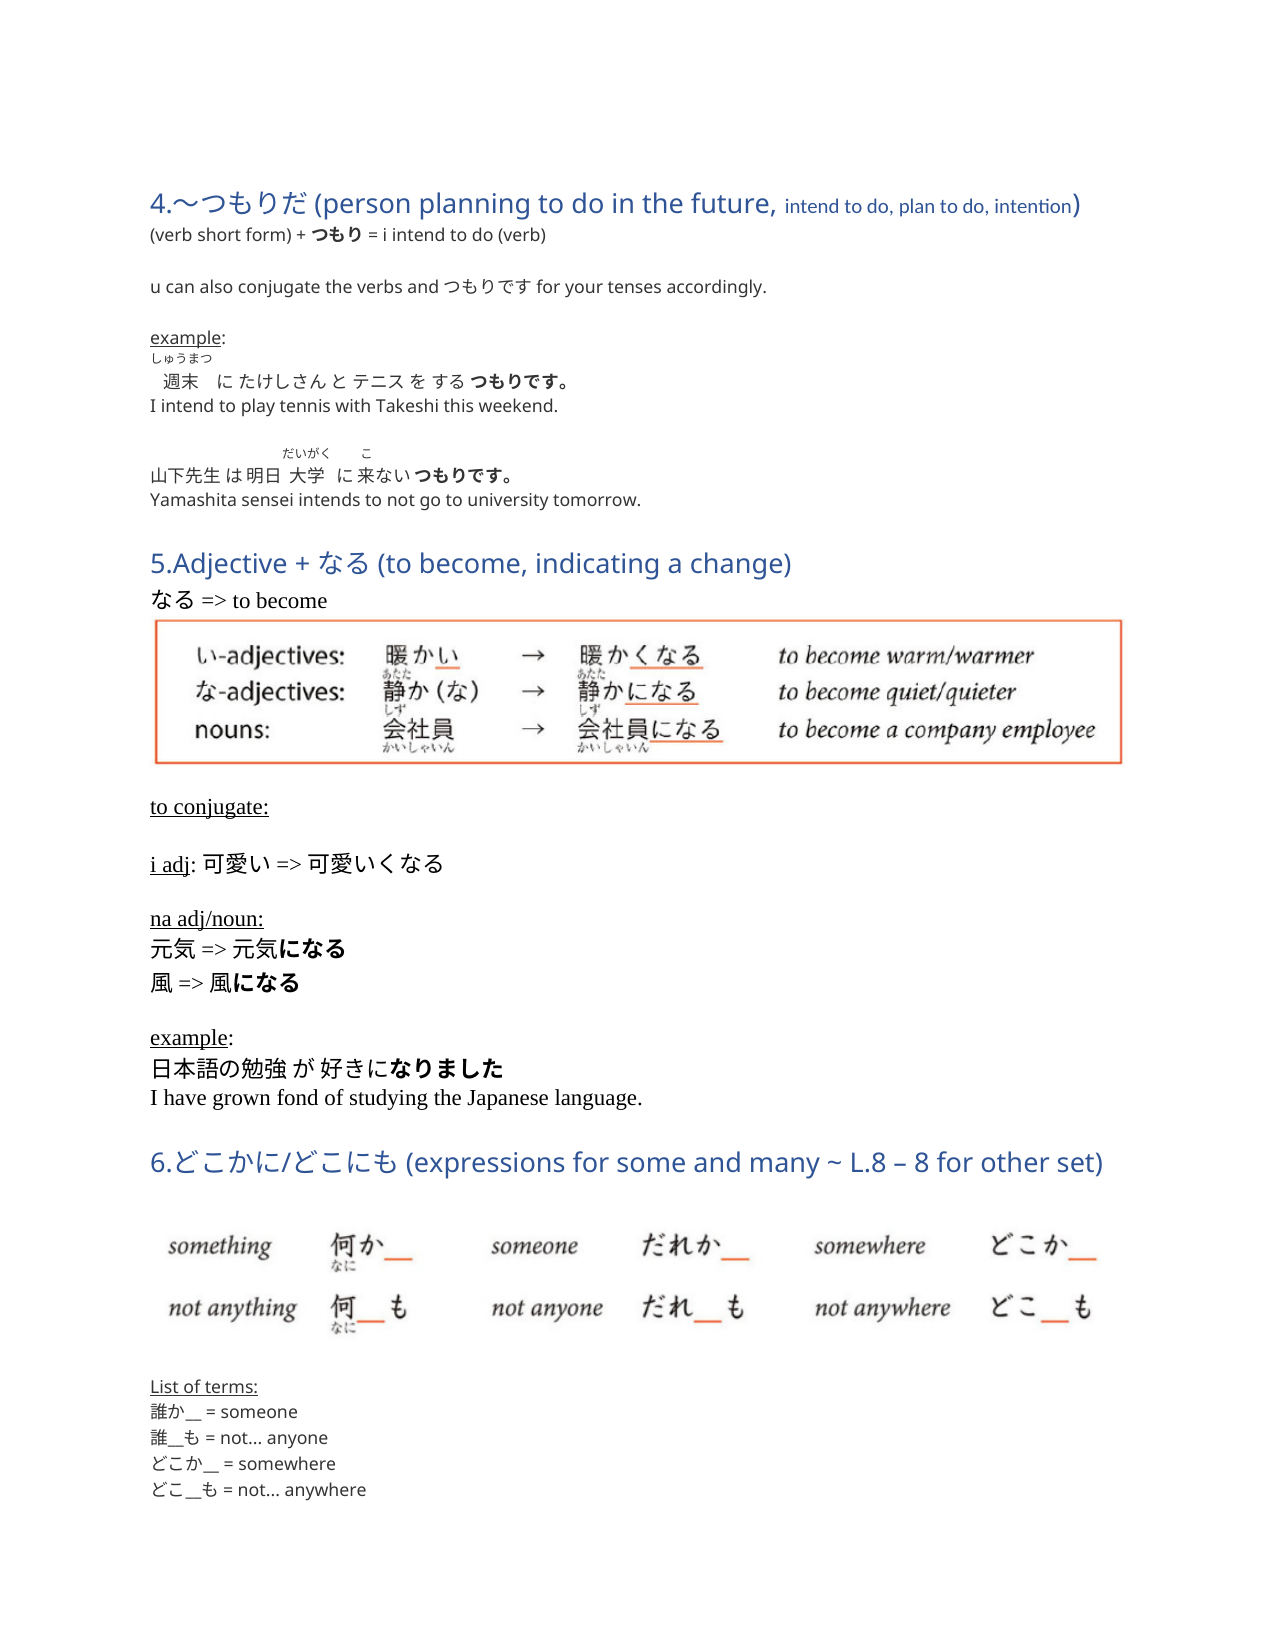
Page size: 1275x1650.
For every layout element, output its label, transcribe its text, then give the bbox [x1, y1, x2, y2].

text example: [150, 325, 1125, 349]
text 元気 => 元気になる [150, 931, 1125, 964]
text 山下先生 は 明日大学だいがく に 来こない つもりです。 [150, 444, 1125, 487]
text Yamashita sensei intends to not go to university tomorrow. [150, 487, 1125, 512]
text なる => to become [150, 581, 1125, 614]
text 日本語の勉強 が 好きになりました [150, 1051, 1125, 1084]
text 週末しゅうまつ に たけしさん と テニス を する つもりです。 [150, 349, 1125, 393]
text List of terms: [150, 1374, 1125, 1398]
text 風 => 風になる [150, 964, 1125, 998]
text I have grown fond of studying the Japanese language. [150, 1084, 1125, 1110]
picture [150, 1204, 1125, 1348]
text どこか__ = somewhere [150, 1450, 1125, 1476]
text u can also conjugate the verbs and つもりです for your tenses accordingly. [150, 273, 1125, 299]
text i adj: 可愛い => 可愛いくなる [150, 845, 1125, 879]
text example: [150, 1024, 1125, 1051]
subtitle Adjective + なる (to become, indicating a change) [150, 542, 1125, 581]
text I intend to play tennis with Takeshi this weekend. [150, 393, 1125, 417]
picture [150, 614, 1125, 767]
text to conjugate: [150, 793, 1125, 819]
text na adj/noun: [150, 905, 1125, 931]
text 誰か__ = someone [150, 1398, 1125, 1424]
subtitle どこかに/どこにも (expressions for some and many ~ L.8 – 8 for other set) [150, 1141, 1125, 1180]
text (verb short form) + つもり = i intend to do (verb) [150, 221, 1125, 247]
text どこ__も = not... anywhere [150, 1476, 1125, 1501]
text 誰__も = not... anyone [150, 1424, 1125, 1450]
subtitle ～つもりだ (person planning to do in the future, intend to do, plan to do, intention) [150, 182, 1125, 221]
